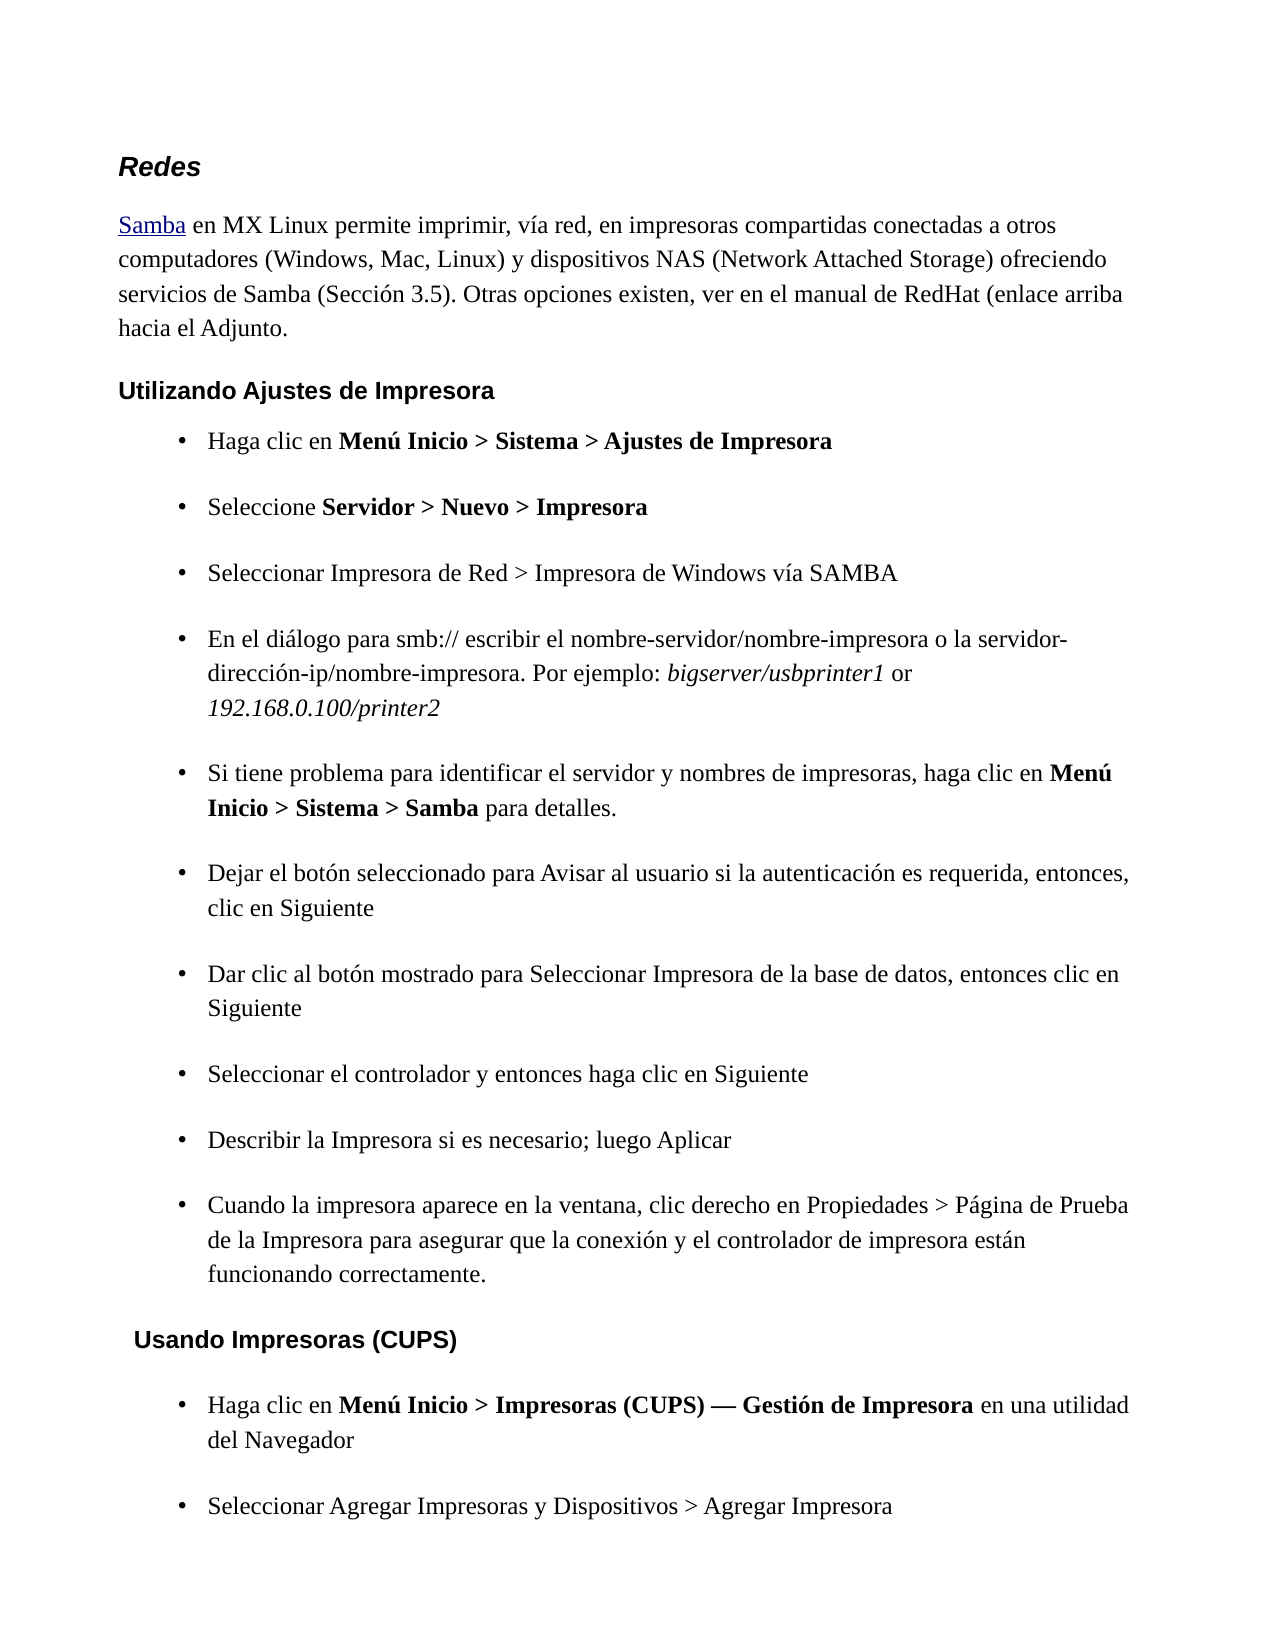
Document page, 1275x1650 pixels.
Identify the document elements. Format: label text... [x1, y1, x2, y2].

text Usando Impresoras (CUPS) [134, 1325, 1141, 1354]
list Dejar el botón seleccionado para Avisar al usuario si la autenticación es requerida, entonces, clic en Siguiente [178, 858, 1141, 922]
text Samba en MX Linux permite imprimir, vía red, en impresoras compartidas conectadas a otros computadores (Windows, Mac, Linux) y dispositivos NAS (Network Attached Storage) ofreciendo servicios de Samba (Sección 3.5). Otras opciones existen, ver en el manual de RedHat (enlace arriba hacia el Adjunto. [118, 210, 1157, 342]
list En el diálogo para smb:// escribir el nombre-servidor/nombre-impresora o la servidor-dirección-ip/nombre-impresora. Por ejemplo: bigserver/usbprinter1 or 192.168.0.100/printer2 [178, 624, 1141, 721]
list Si tiene problema para identificar el servidor y nombres de impresoras, haga clic en Menú Inicio > Sistema > Samba para detalles. [178, 758, 1141, 822]
list Seleccionar Agregar Impresoras y Dispositivos > Agregar Impresora [178, 1491, 1141, 1519]
subtitle Redes [118, 118, 1157, 182]
list Seleccione Servidor > Nuevo > Impresora [178, 492, 1141, 521]
list Describir la Impresora si es necesario; luego Aplicar [178, 1125, 1141, 1153]
list Cuando la impresora aparece en la ventana, clic derecho en Propiedades > Página de Prueba de la Impresora para asegurar que la conexión y el controlador de impresora están funcionando correctamente. [178, 1190, 1141, 1288]
subtitle Utilizando Ajustes de Impresora [118, 376, 1157, 404]
list Seleccionar el controlador y entonces haga clic en Siguiente [178, 1059, 1141, 1088]
list Seleccionar Impresora de Red > Impresora de Windows vía SAMBA [178, 558, 1141, 587]
list Haga clic en Menú Inicio > Impresoras (CUPS) — Gestión de Impresora en una utilidad del Navegador [178, 1391, 1141, 1454]
list Dar clic al botón mostrado para Seleccionar Impresora de la base de datos, entonces clic en Siguiente [178, 959, 1141, 1022]
list Haga clic en Menú Inicio > Sistema > Ajustes de Impresora [178, 426, 1141, 455]
